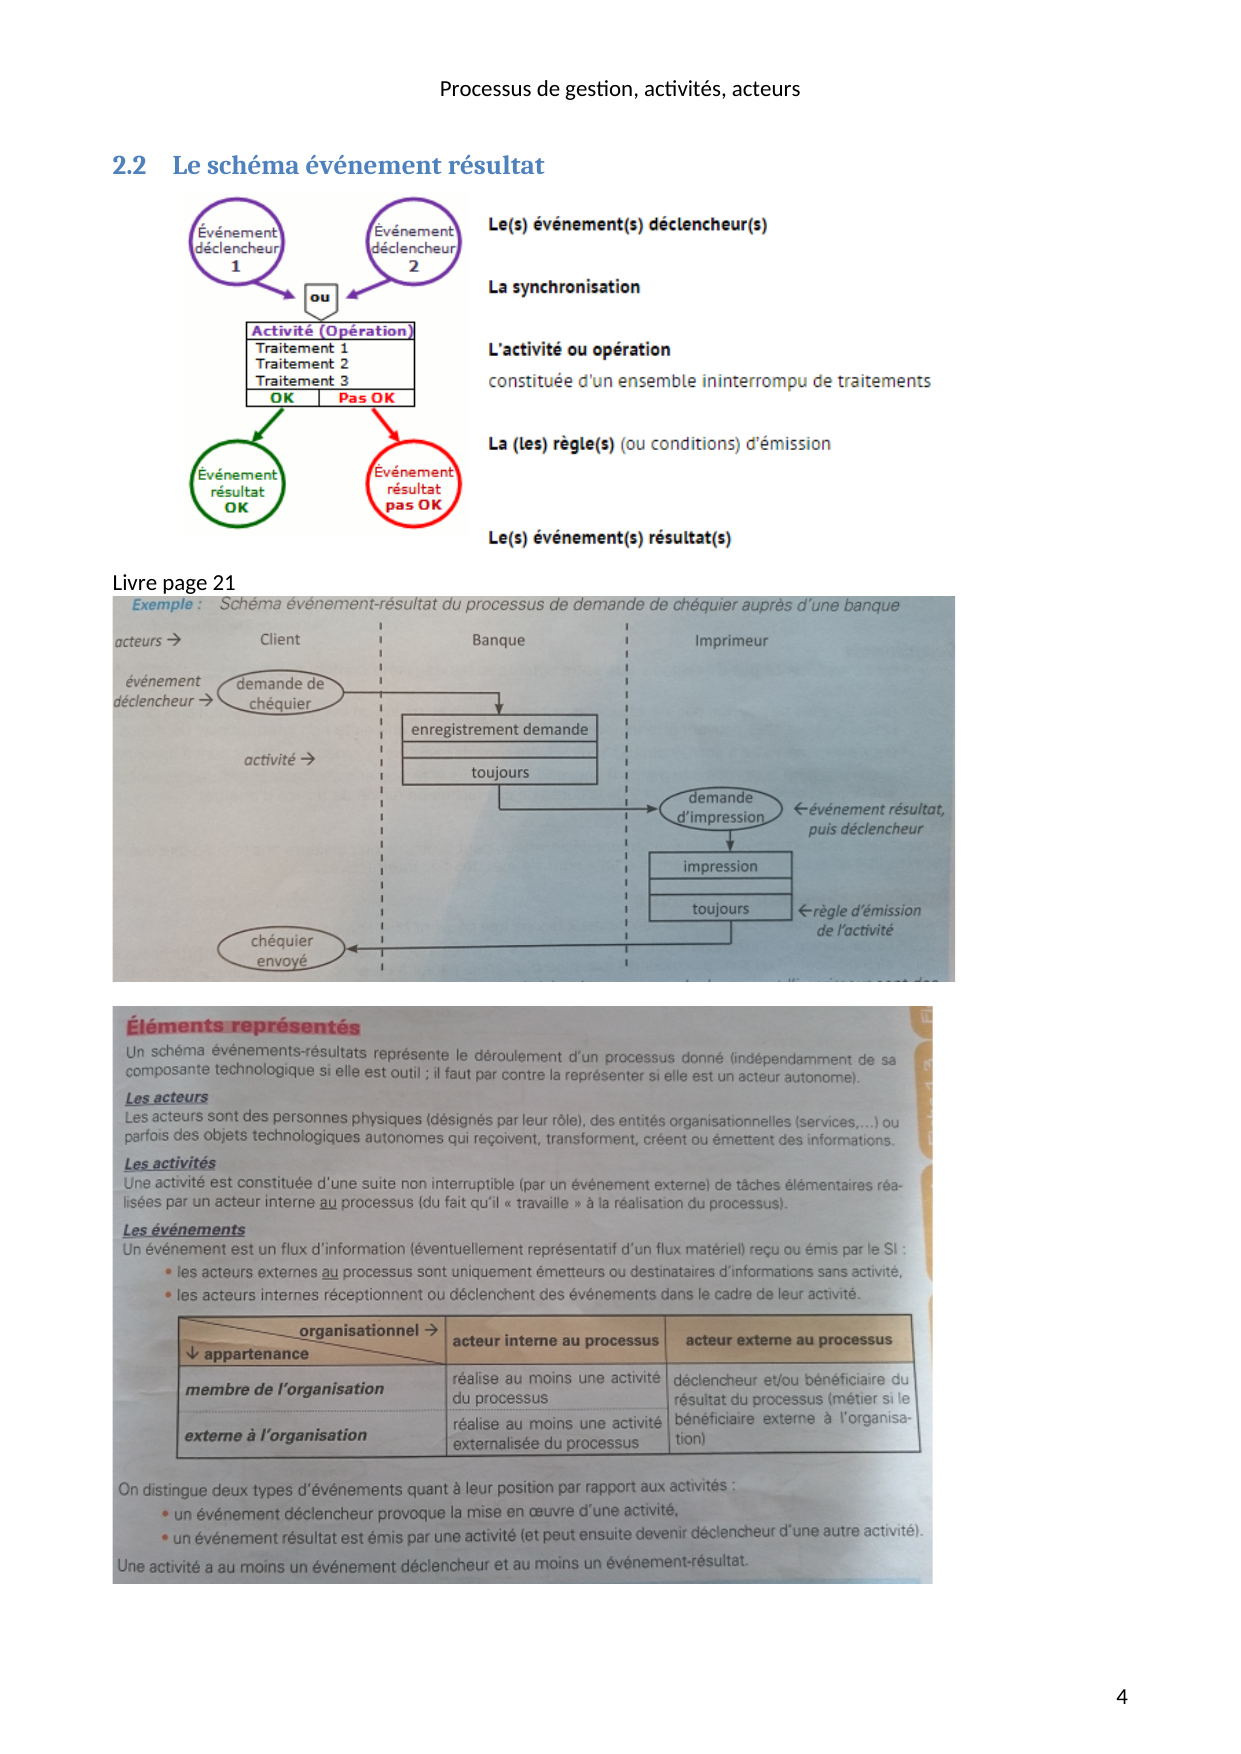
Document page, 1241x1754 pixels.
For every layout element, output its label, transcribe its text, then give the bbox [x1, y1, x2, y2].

subtitle [112, 1006, 933, 1584]
text Livre page 21 [112, 568, 1128, 596]
picture [172, 185, 972, 564]
subtitle Le schéma événement résultat [112, 150, 1128, 564]
subtitle [112, 596, 956, 982]
